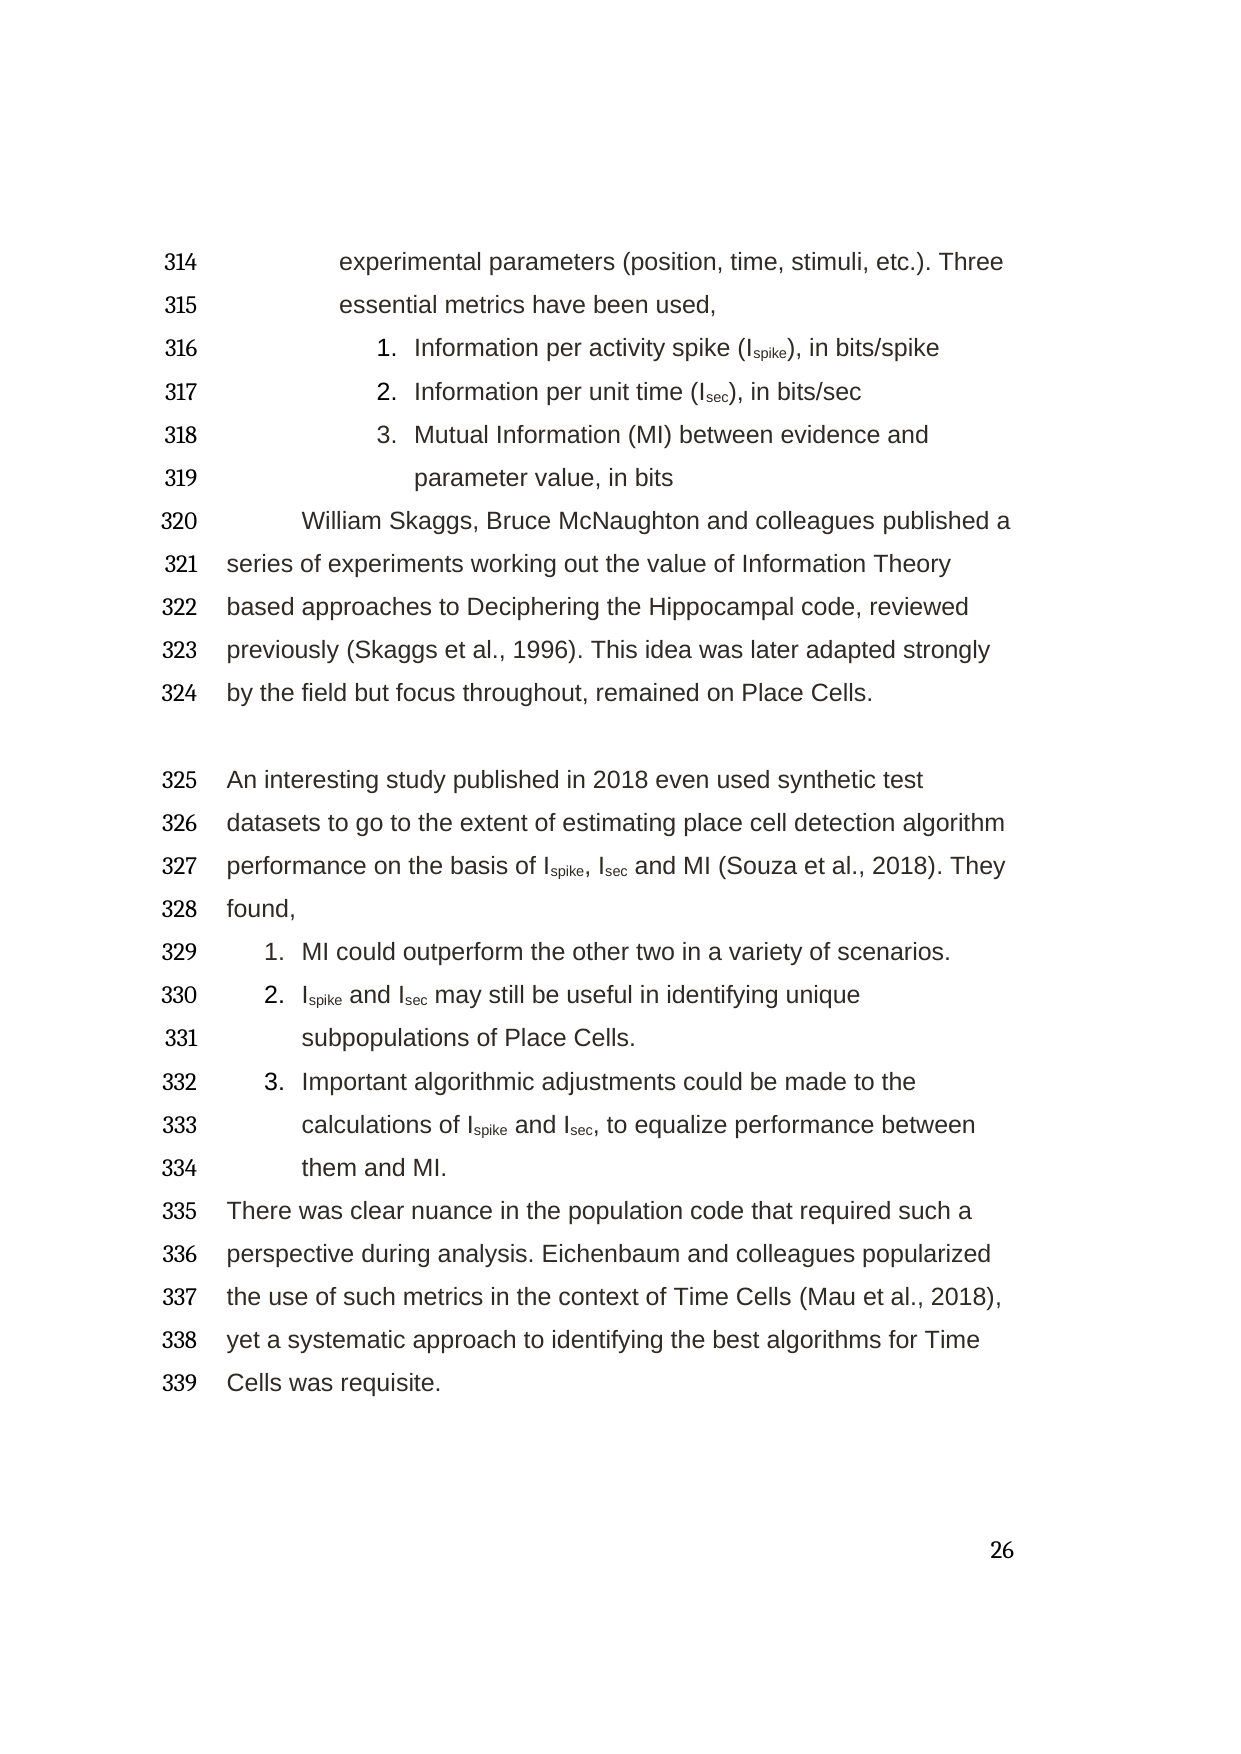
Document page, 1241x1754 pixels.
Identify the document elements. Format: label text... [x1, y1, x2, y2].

list Information per unit time (Isec), in bits/sec [376, 377, 1014, 405]
list experimental parameters (position, time, stimuli, etc.). Three essential metrics have been used, [301, 247, 1014, 319]
list Mutual Information (MI) between evidence and parameter value, in bits [376, 420, 1014, 492]
list Important algorithmic adjustments could be made to the calculations of Ispike and Isec, to equalize performance between them and MI. [264, 1067, 1014, 1182]
list Information per activity spike (Ispike), in bits/spike [376, 333, 1014, 362]
text William Skaggs, Bruce McNaughton and colleagues published a series of experiments working out the value of Information Theory based approaches to Deciphering the Hippocampal code, reviewed previously (Skaggs et al., 1996)⁠. This idea was later adapted strongly by the field but focus throughout, remained on Place Cells. [226, 506, 1014, 707]
text An interesting study published in 2018 even used synthetic test datasets to go to the extent of estimating place cell detection algorithm performance on the basis of Ispike, Isec and MI (Souza et al., 2018)⁠. They found, [226, 765, 1014, 923]
text There was clear nuance in the population code that required such a perspective during analysis. Eichenbaum and colleagues popularized the use of such metrics in the context of Time Cells (Mau et al., 2018)⁠, yet a systematic approach to identifying the best algorithms for Time Cells was requisite. [226, 1196, 1014, 1397]
list Ispike and Isec may still be useful in identifying unique subpopulations of Place Cells. [264, 980, 1014, 1052]
list MI could outperform the other two in a variety of scenarios. [264, 937, 1014, 966]
